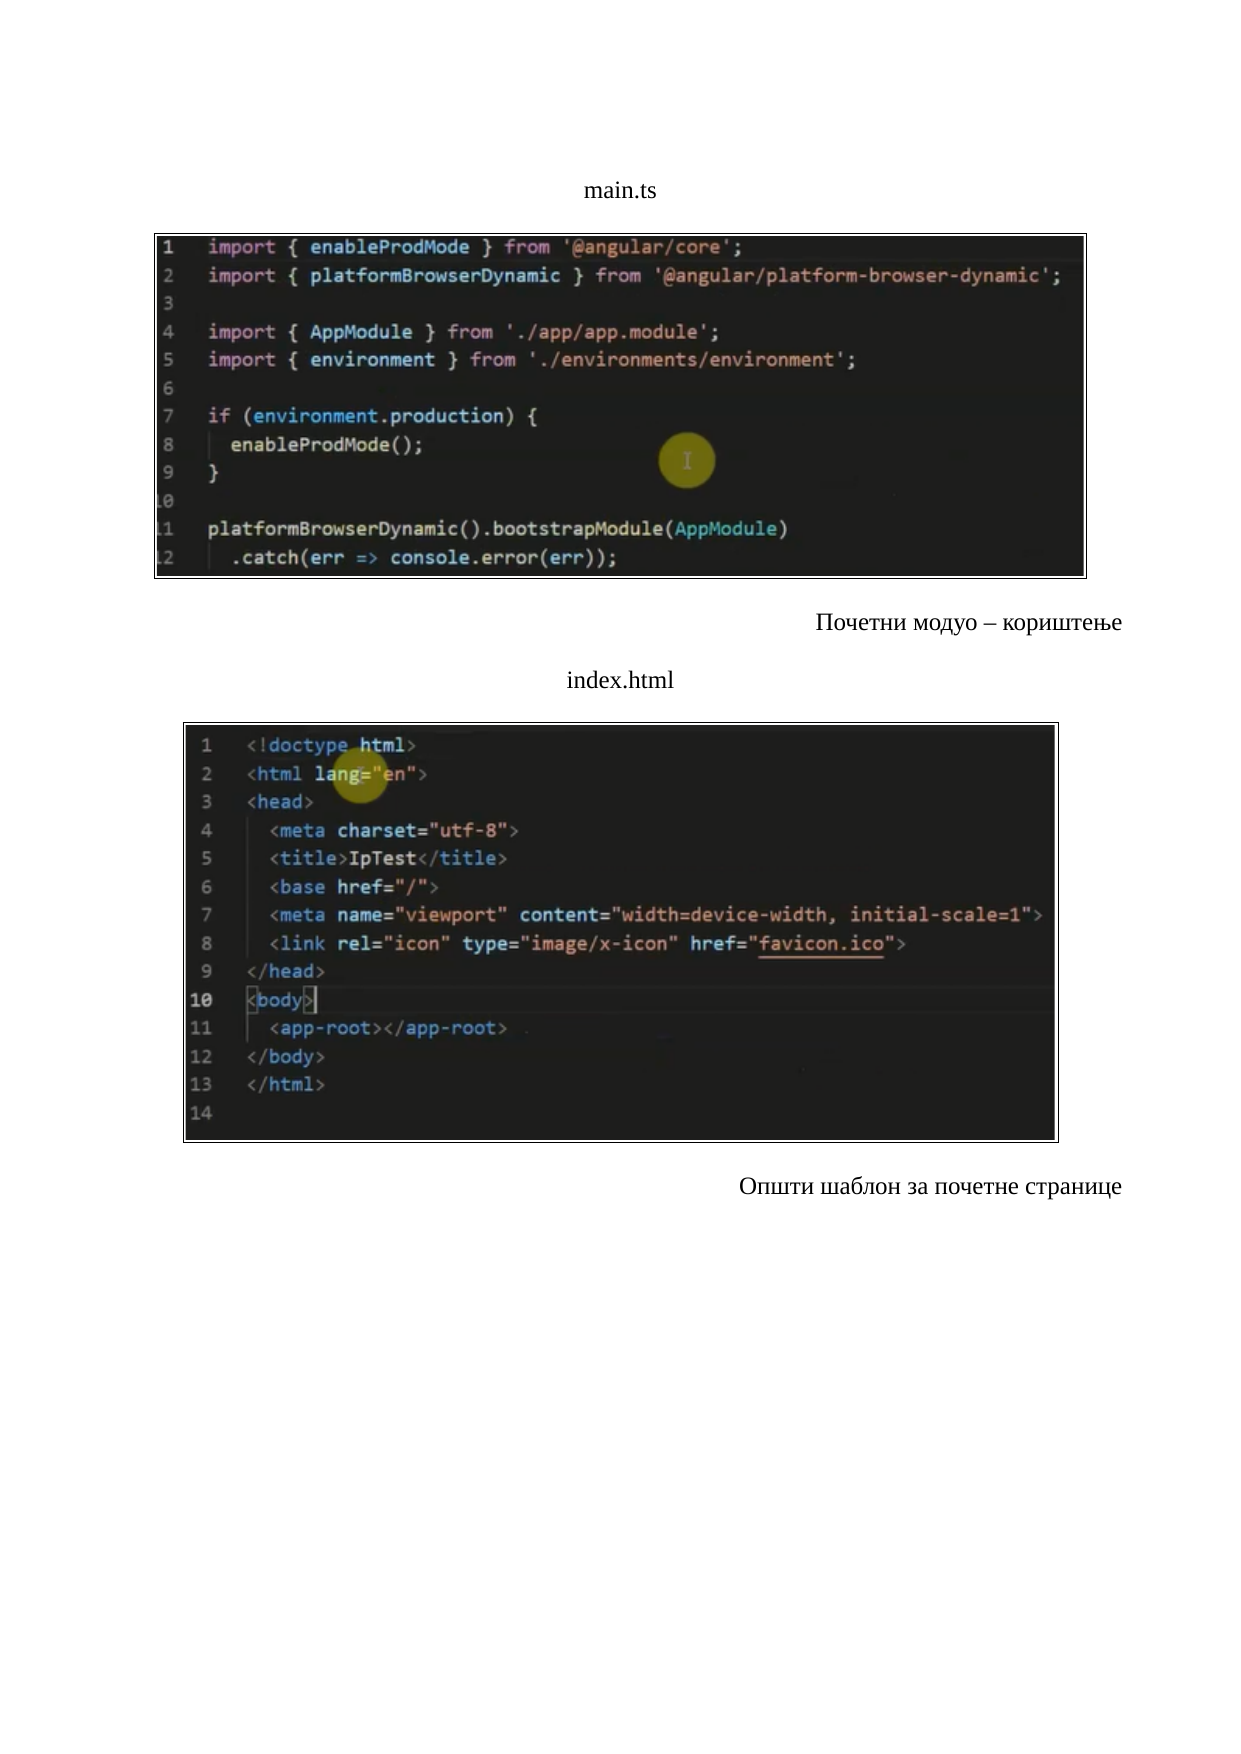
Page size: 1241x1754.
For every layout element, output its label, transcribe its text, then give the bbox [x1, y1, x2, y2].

text Општи шаблон за почетне странице [118, 1171, 1122, 1200]
picture [156, 236, 1084, 576]
text main.ts [118, 176, 1122, 204]
picture [185, 725, 1055, 1140]
text index.html [118, 665, 1122, 693]
text Почетни модуо – кориштење [118, 607, 1122, 636]
